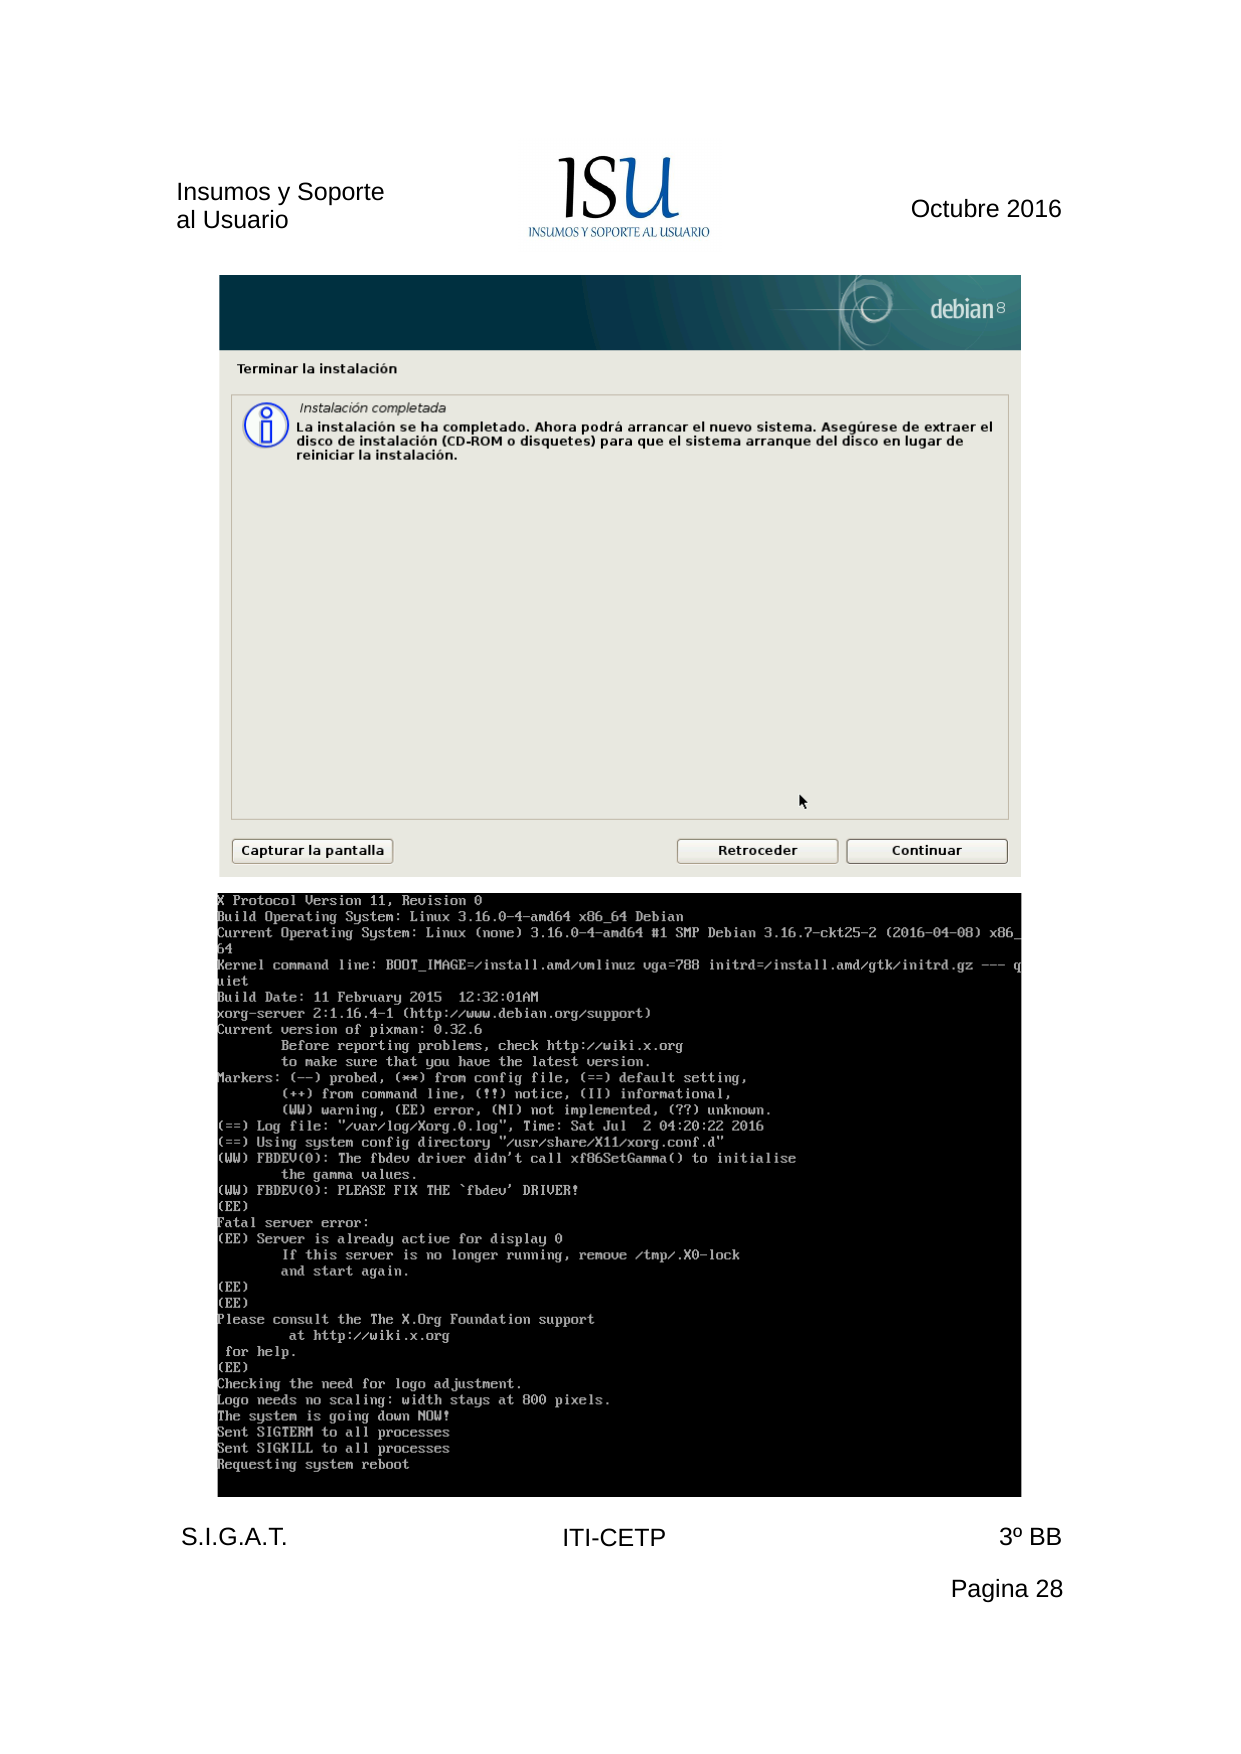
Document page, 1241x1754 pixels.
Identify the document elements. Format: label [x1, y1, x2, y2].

picture [219, 275, 1021, 877]
picture [517, 138, 723, 252]
picture [217, 893, 1022, 1497]
